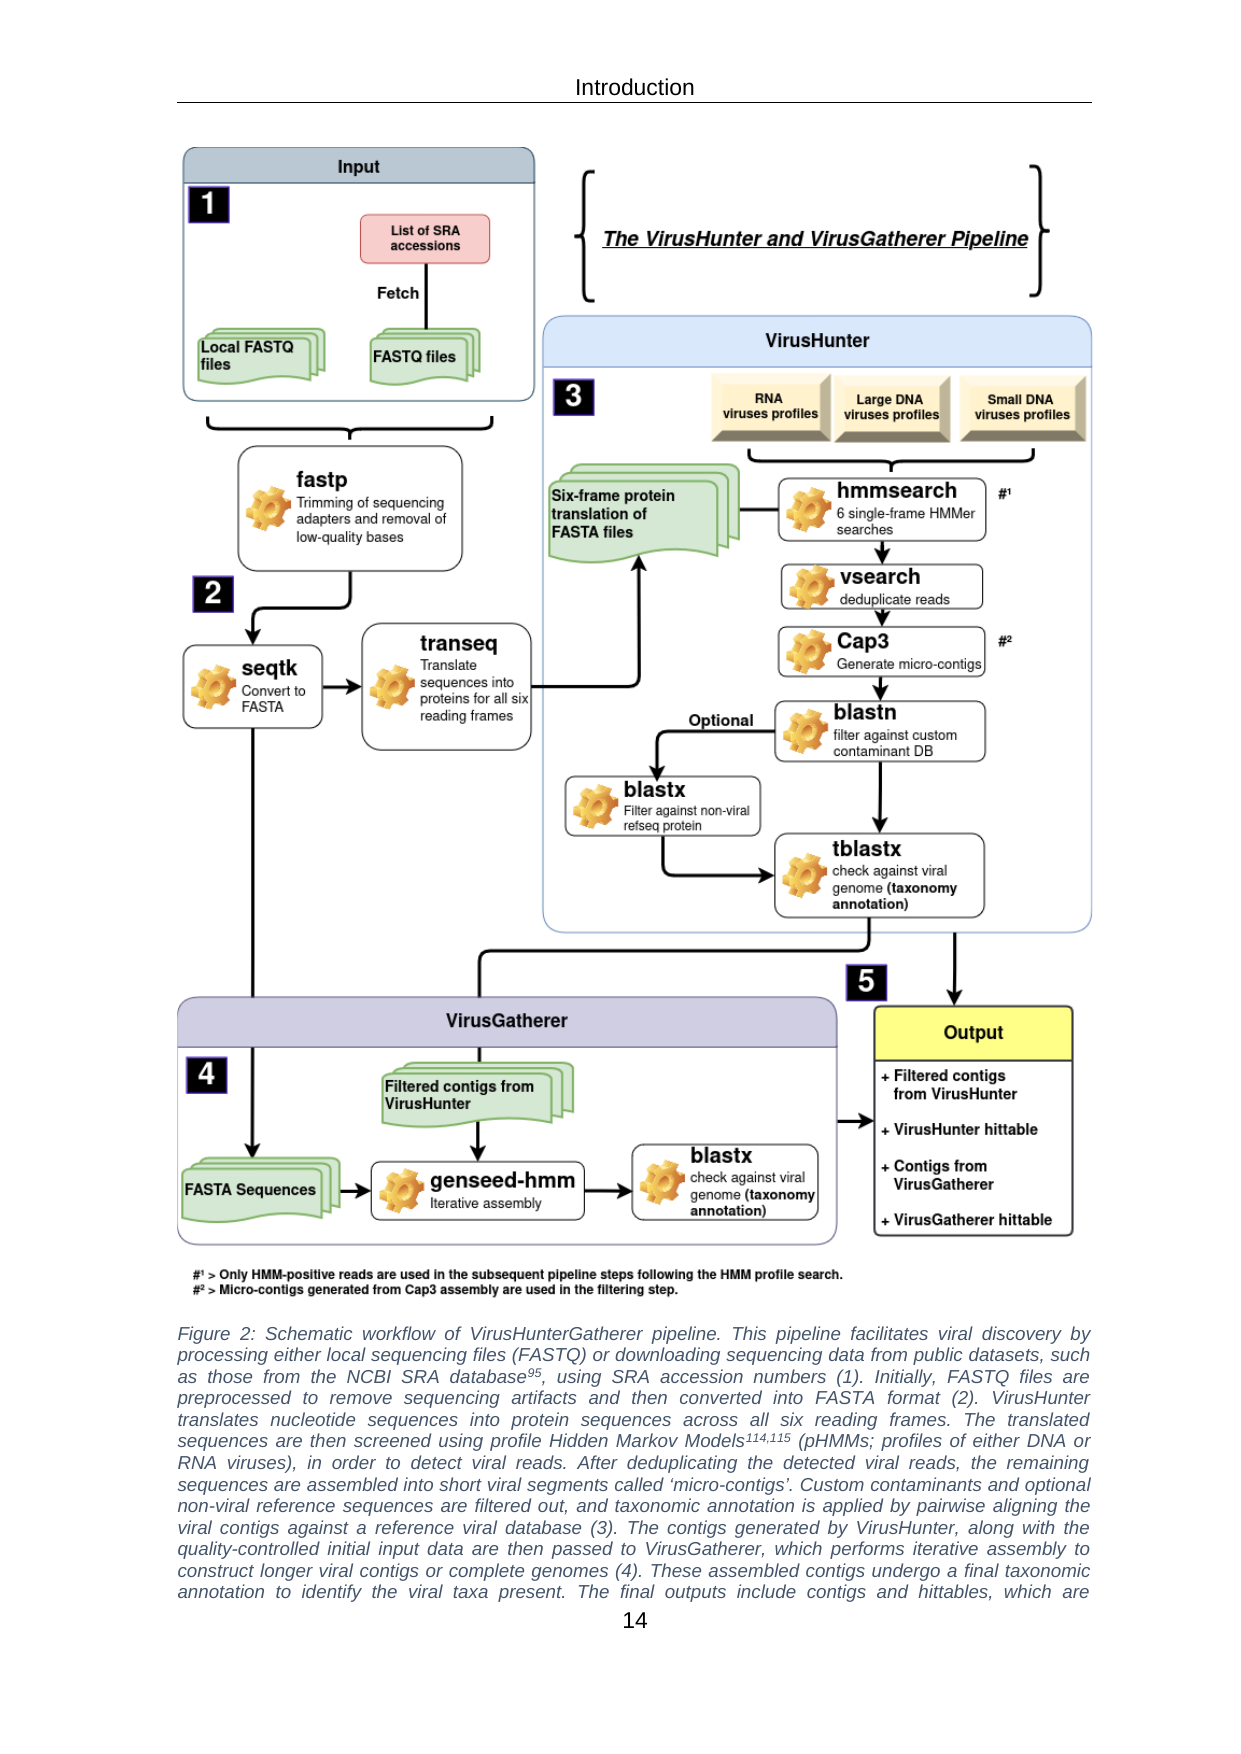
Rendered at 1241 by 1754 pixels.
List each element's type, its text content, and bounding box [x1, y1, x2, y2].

text Figure 2: Schematic workflow of VirusHunterGatherer pipeline. This pipeline facilitates viral discovery by processing either local sequencing files (FASTQ) or downloading sequencing data from public datasets, such as those from the NCBI SRA database95, using SRA accession numbers (1). Initially, FASTQ files are preprocessed to remove sequencing artifacts and then converted into FASTA format (2). VirusHunter translates nucleotide sequences into protein sequences across all six reading frames. The translated sequences are then screened using profile Hidden Markov Models114,115 (pHMMs; profiles of either DNA or RNA viruses), in order to detect viral reads. After deduplicating the detected viral reads, the remaining sequences are assembled into short viral segments called ‘micro-contigs’. Custom contaminants and optional non-viral reference sequences are filtered out, and taxonomic annotation is applied by pairwise aligning the viral contigs against a reference viral database (3). The contigs generated by VirusHunter, along with the quality-controlled initial input data are then passed to VirusGatherer, which performs iterative assembly to construct longer viral contigs or complete genomes (4). These assembled contigs undergo a final taxonomic annotation to identify the viral taxa present. The final outputs include contigs and hittables, which are [177, 1322, 1092, 1603]
